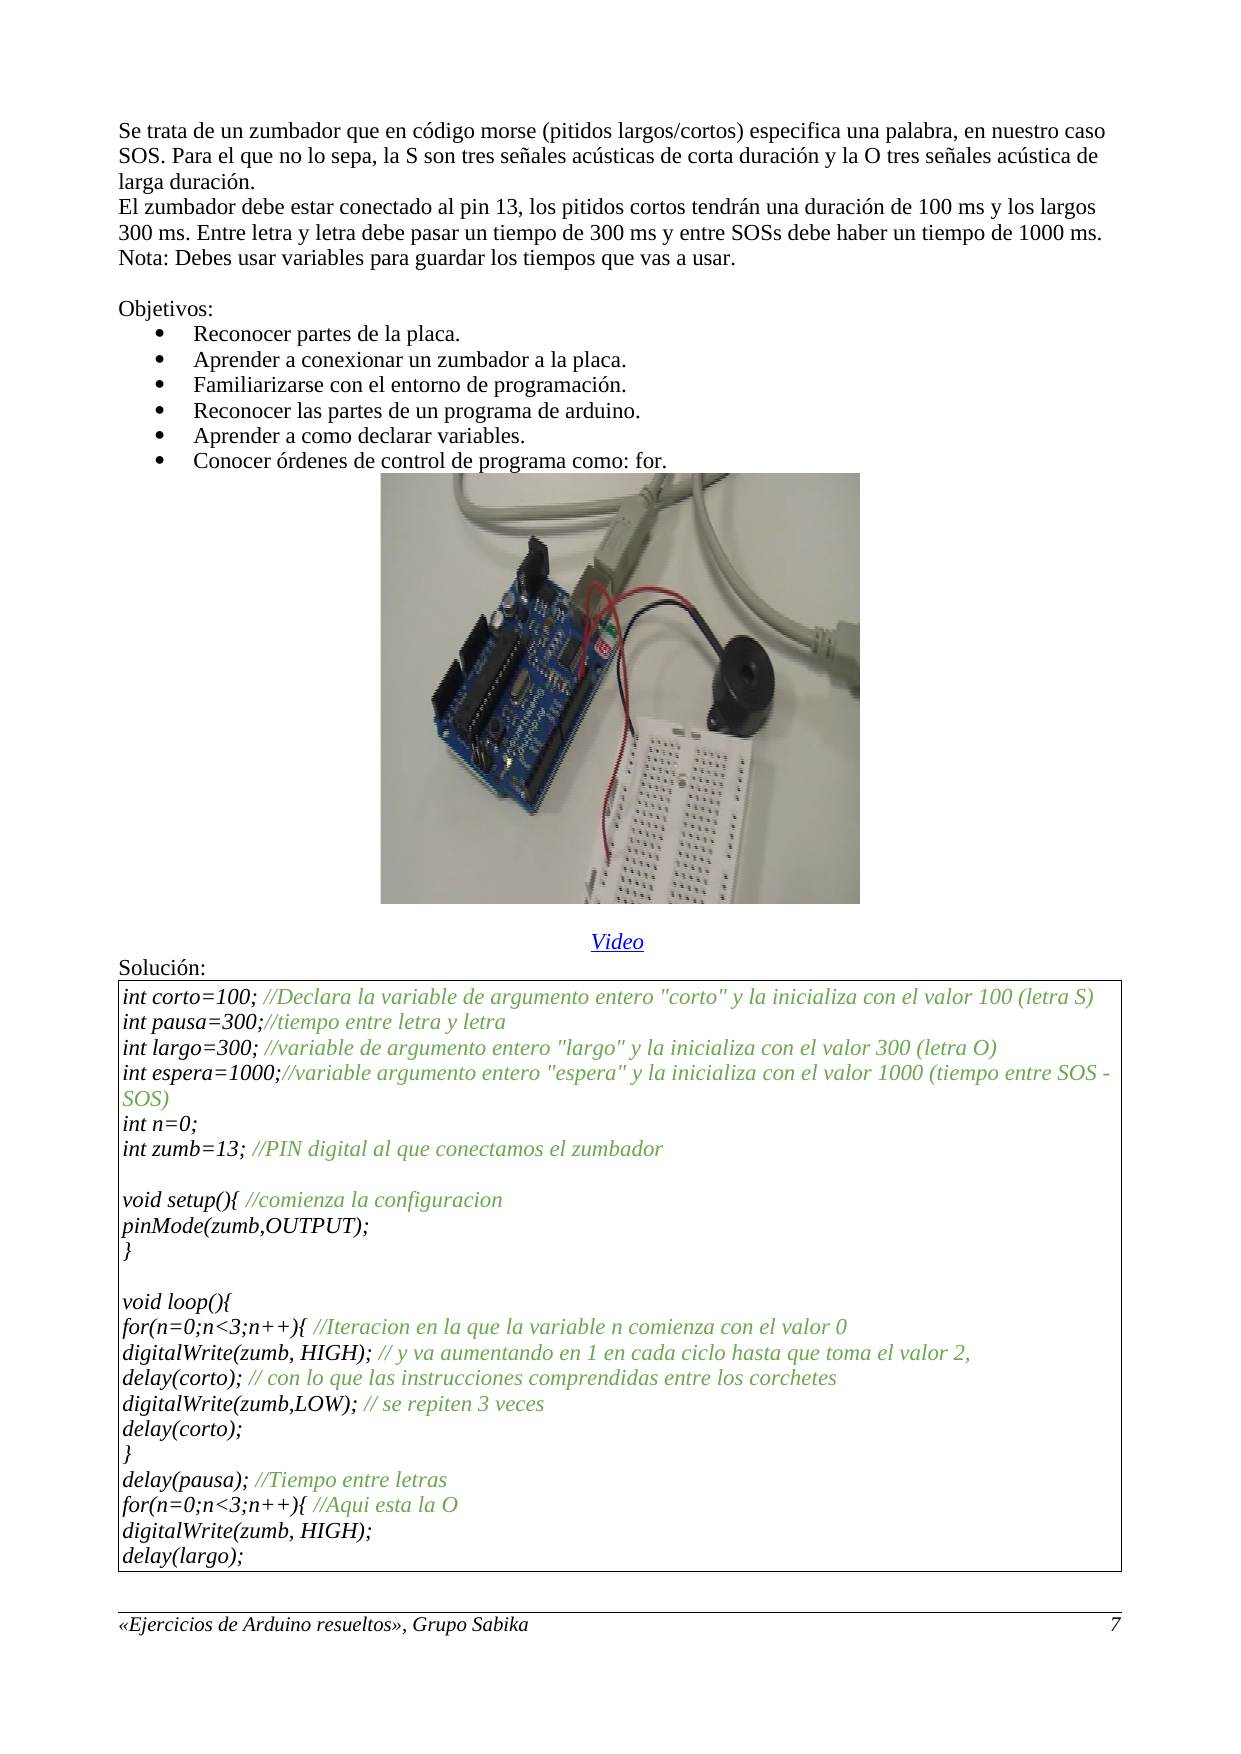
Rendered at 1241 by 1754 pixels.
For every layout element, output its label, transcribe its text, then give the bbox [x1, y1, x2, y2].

text int pausa=300;//tiempo entre letra y letra [508, 1005, 1121, 1031]
text digitalWrite(zumb,LOW); // se repiten 3 veces [547, 1387, 1121, 1412]
text Se trata de un zumbador que en código morse (pitidos largos/cortos) especifica una palabra, en nuestro caso SOS. Para el que no lo sepa, la S son tres señales acústicas de corta duración y la O tres señales acústica de larga duración. [118, 118, 1122, 194]
picture [380, 473, 860, 904]
list Reconocer partes de la placa. [461, 321, 1122, 347]
list Aprender a conexionar un zumbador a la placa. [156, 347, 193, 372]
list Familiarizarse con el entorno de programación. [627, 372, 1122, 398]
text Solución: [118, 954, 1122, 980]
text void setup(){ //comienza la configuracion [119, 1183, 1121, 1209]
text } [133, 1234, 1121, 1259]
text for(n=0;n<3;n++){ //Iteracion en la que la variable n comienza con el valor 0 [234, 1310, 1121, 1336]
list Reconocer las partes de un programa de arduino. [641, 398, 1122, 423]
list Aprender a como declarar variables. [156, 423, 193, 448]
text int n=0; [171, 1107, 1121, 1132]
text Objetivos: [219, 296, 1122, 321]
text delay(corto); // con lo que las instrucciones comprendidas entre los corchetes [840, 1361, 1121, 1387]
text void loop(){ [119, 1285, 1121, 1310]
text int corto=100; //Declara la variable de argumento entero "corto" y la inicializa con el valor 100 (letra S) [119, 981, 1121, 1005]
text delay(pausa); //Tiempo entre letras [133, 1463, 1121, 1488]
text digitalWrite(zumb, HIGH); [375, 1514, 1121, 1539]
text int zumb=13; //PIN digital al que conectamos el zumbador [200, 1132, 1121, 1158]
text } [133, 1437, 1121, 1463]
text Nota: Debes usar variables para guardar los tiempos que vas a usar. [737, 245, 1122, 271]
list Reconocer partes de la placa. [156, 321, 193, 347]
list Aprender a conexionar un zumbador a la placa. [627, 347, 1122, 372]
list Aprender a como declarar variables. [526, 423, 1122, 448]
text for(n=0;n<3;n++){ //Aqui esta la O [449, 1488, 1121, 1514]
list Familiarizarse con el entorno de programación. [156, 372, 193, 398]
text digitalWrite(zumb, HIGH); // y va aumentando en 1 en cada ciclo hasta que toma el valor 2, [849, 1336, 1121, 1361]
text int largo=300; //variable de argumento entero "largo" y la inicializa con el valor 300 (letra O) [508, 1031, 1121, 1056]
list Conocer órdenes de control de programa como: for. [156, 448, 1122, 474]
text delay(largo); [119, 1539, 1121, 1571]
text Video [118, 929, 591, 954]
text Video [650, 929, 1122, 954]
text delay(corto); [245, 1412, 1121, 1437]
text pinMode(zumb,OUTPUT); [372, 1209, 1121, 1234]
text int espera=1000;//variable argumento entero "espera" y la inicializa con el valor 1000 (tiempo entre SOS - SOS) [171, 1056, 1121, 1107]
